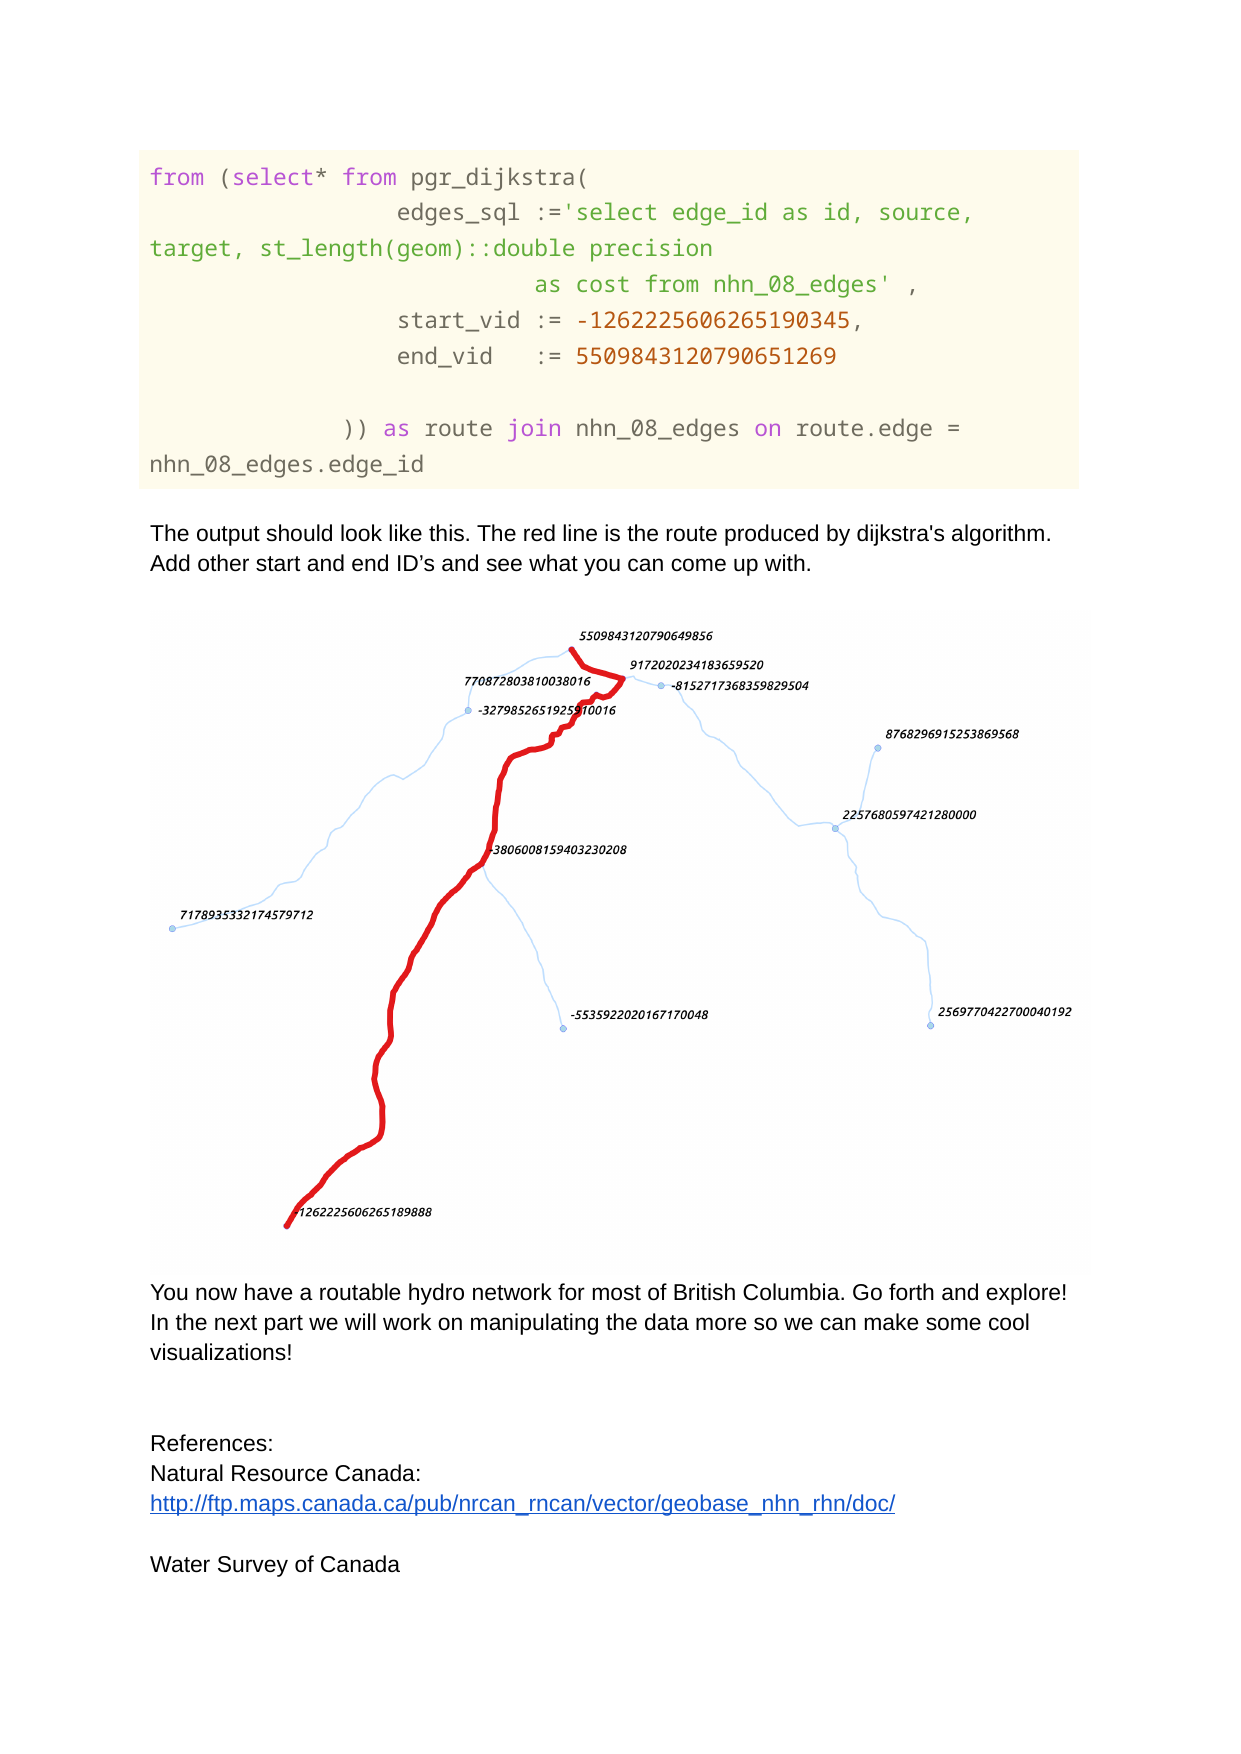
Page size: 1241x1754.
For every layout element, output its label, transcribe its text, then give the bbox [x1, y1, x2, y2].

picture [150, 610, 1091, 1275]
text Natural Resource Canada: [150, 1460, 1090, 1486]
text The output should look like this. The red line is the route produced by dijkstra's algorithm. Add other start and end ID’s and see what you can come up with. [150, 520, 1090, 576]
text In the next part we will work on manipulating the data more so we can make some cool visualizations! [150, 1309, 1090, 1366]
text References: [150, 1430, 1090, 1456]
text http://ftp.maps.canada.ca/pub/nrcan_rncan/vector/geobase_nhn_rhn/doc/ [150, 1490, 1090, 1517]
text You now have a routable hydro network for most of British Columbia. Go forth and explore! [150, 1279, 1090, 1305]
table_header from (select* from pgr_dijkstra( edges_sql :='select edge_id as id, source, target, st_length(geom)::double precision as cost from nhn_08_edges' , start_vid := -1262225606265190345, end_vid := 5509843120790651269 )) as route join nhn_08_edges on route.edge = nhn_08_edges.edge_id [139, 150, 1079, 489]
text Water Survey of Canada [150, 1551, 1090, 1577]
